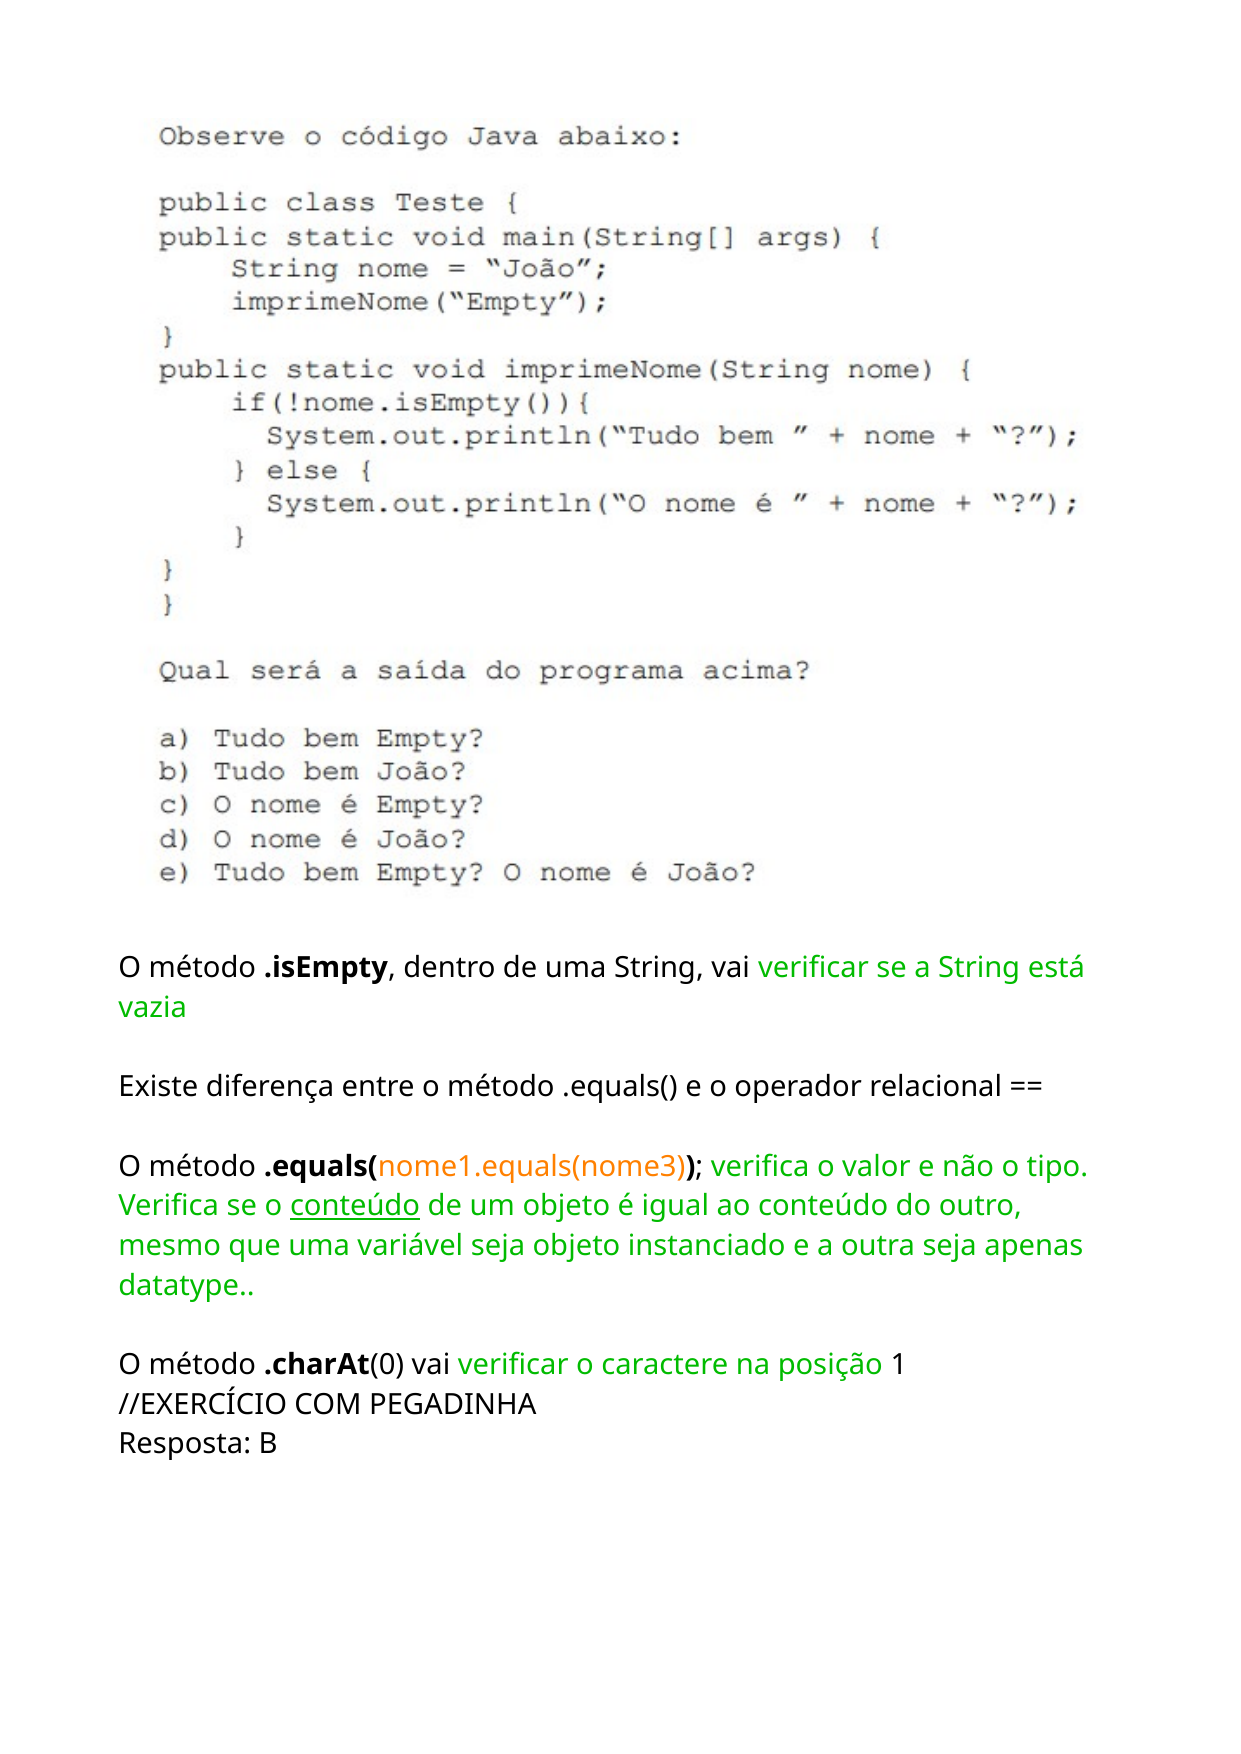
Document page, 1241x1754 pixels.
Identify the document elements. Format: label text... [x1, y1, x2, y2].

text O método .charAt(0) vai verificar o caractere na posição 1 [118, 1343, 1122, 1383]
text Existe diferença entre o método .equals() e o operador relacional == [118, 1066, 1122, 1105]
text O método .isEmpty, dentro de uma String, vai verificar se a String está vazia [118, 946, 1122, 1026]
text O método .equals(nome1.equals(nome3)); verifica o valor e não o tipo. Verifica se o conteúdo de um objeto é igual ao conteúdo do outro, mesmo que uma variável seja objeto instanciado e a outra seja apenas datatype.. [118, 1145, 1122, 1304]
text //EXERCÍCIO COM PEGADINHA [118, 1383, 1122, 1423]
picture [113, 118, 1125, 907]
text Resposta: B [118, 1423, 1122, 1502]
